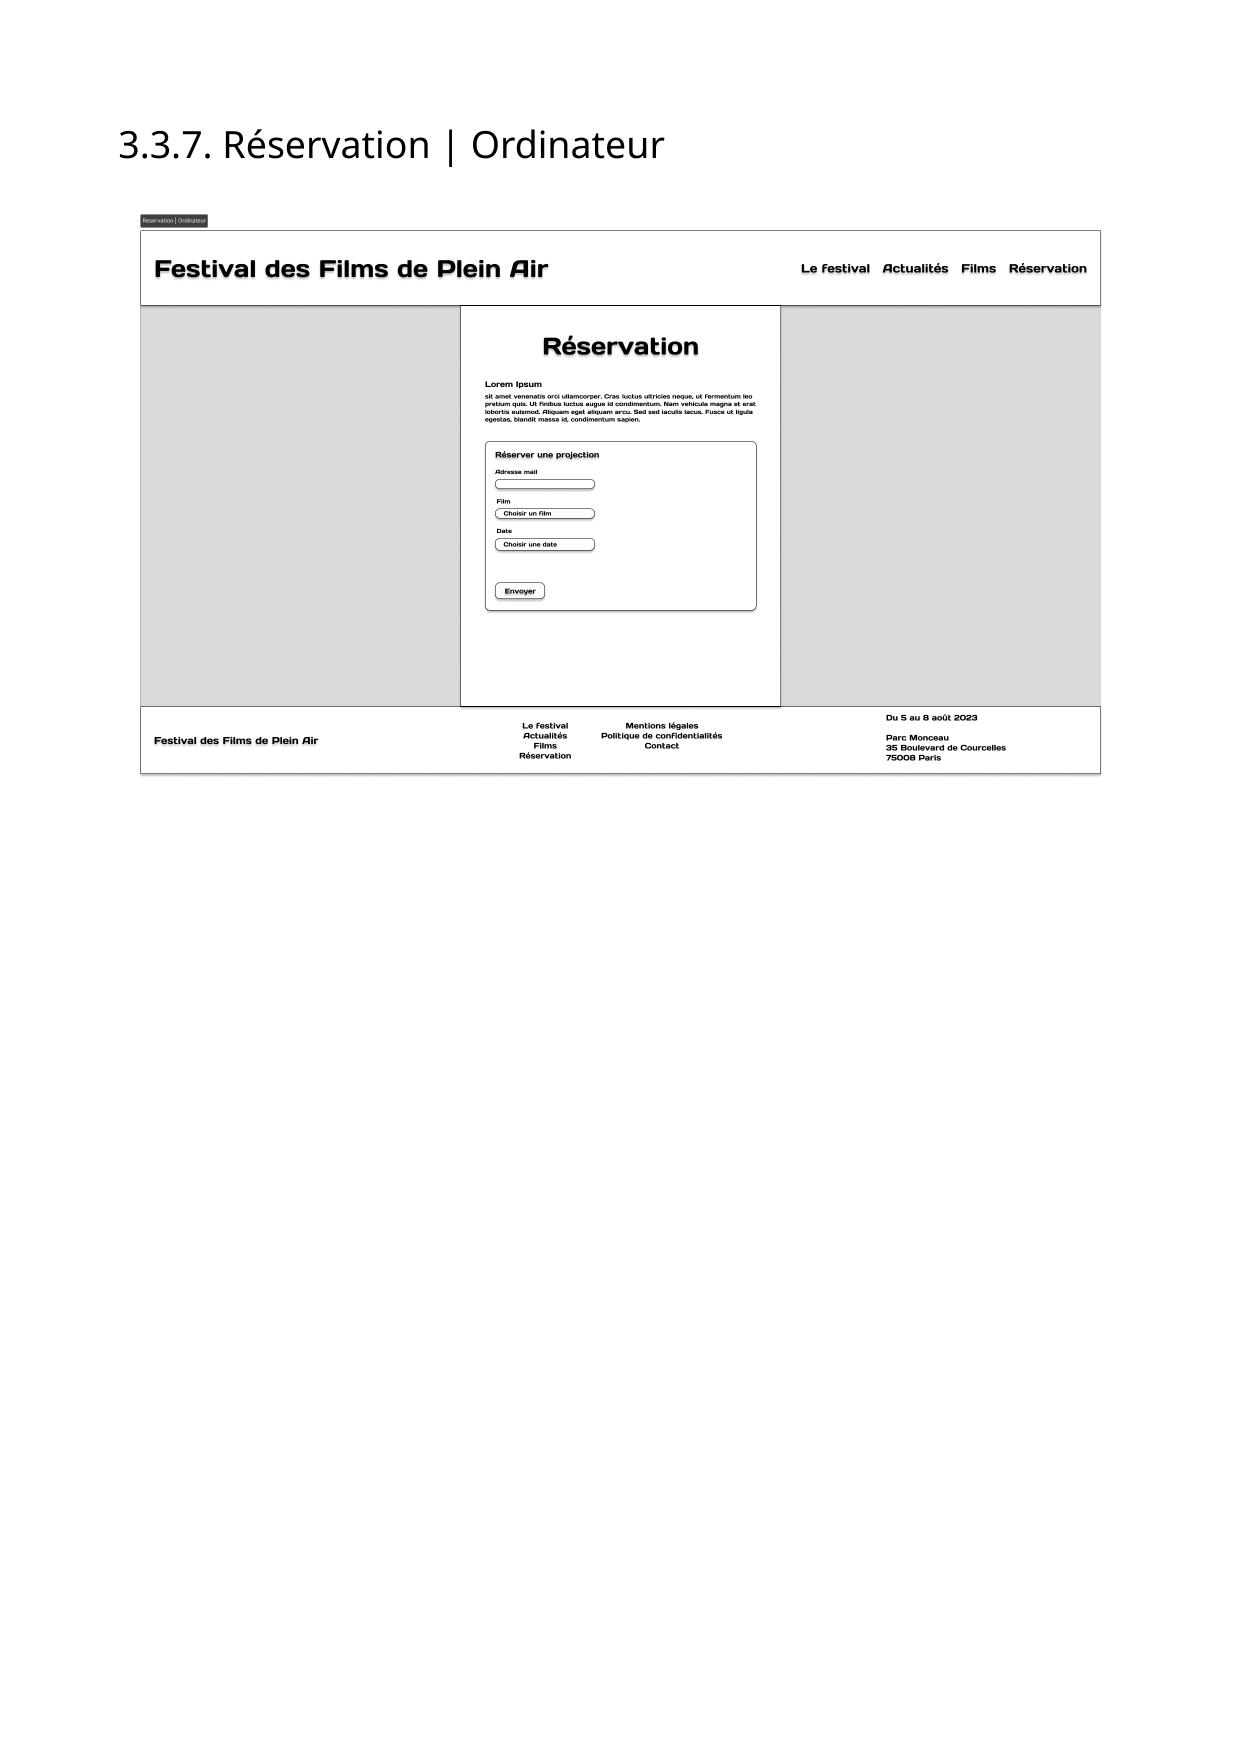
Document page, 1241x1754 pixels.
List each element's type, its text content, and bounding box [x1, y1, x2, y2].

picture [118, 210, 1123, 798]
text 3.3.7. Réservation | Ordinateur [118, 118, 1122, 169]
